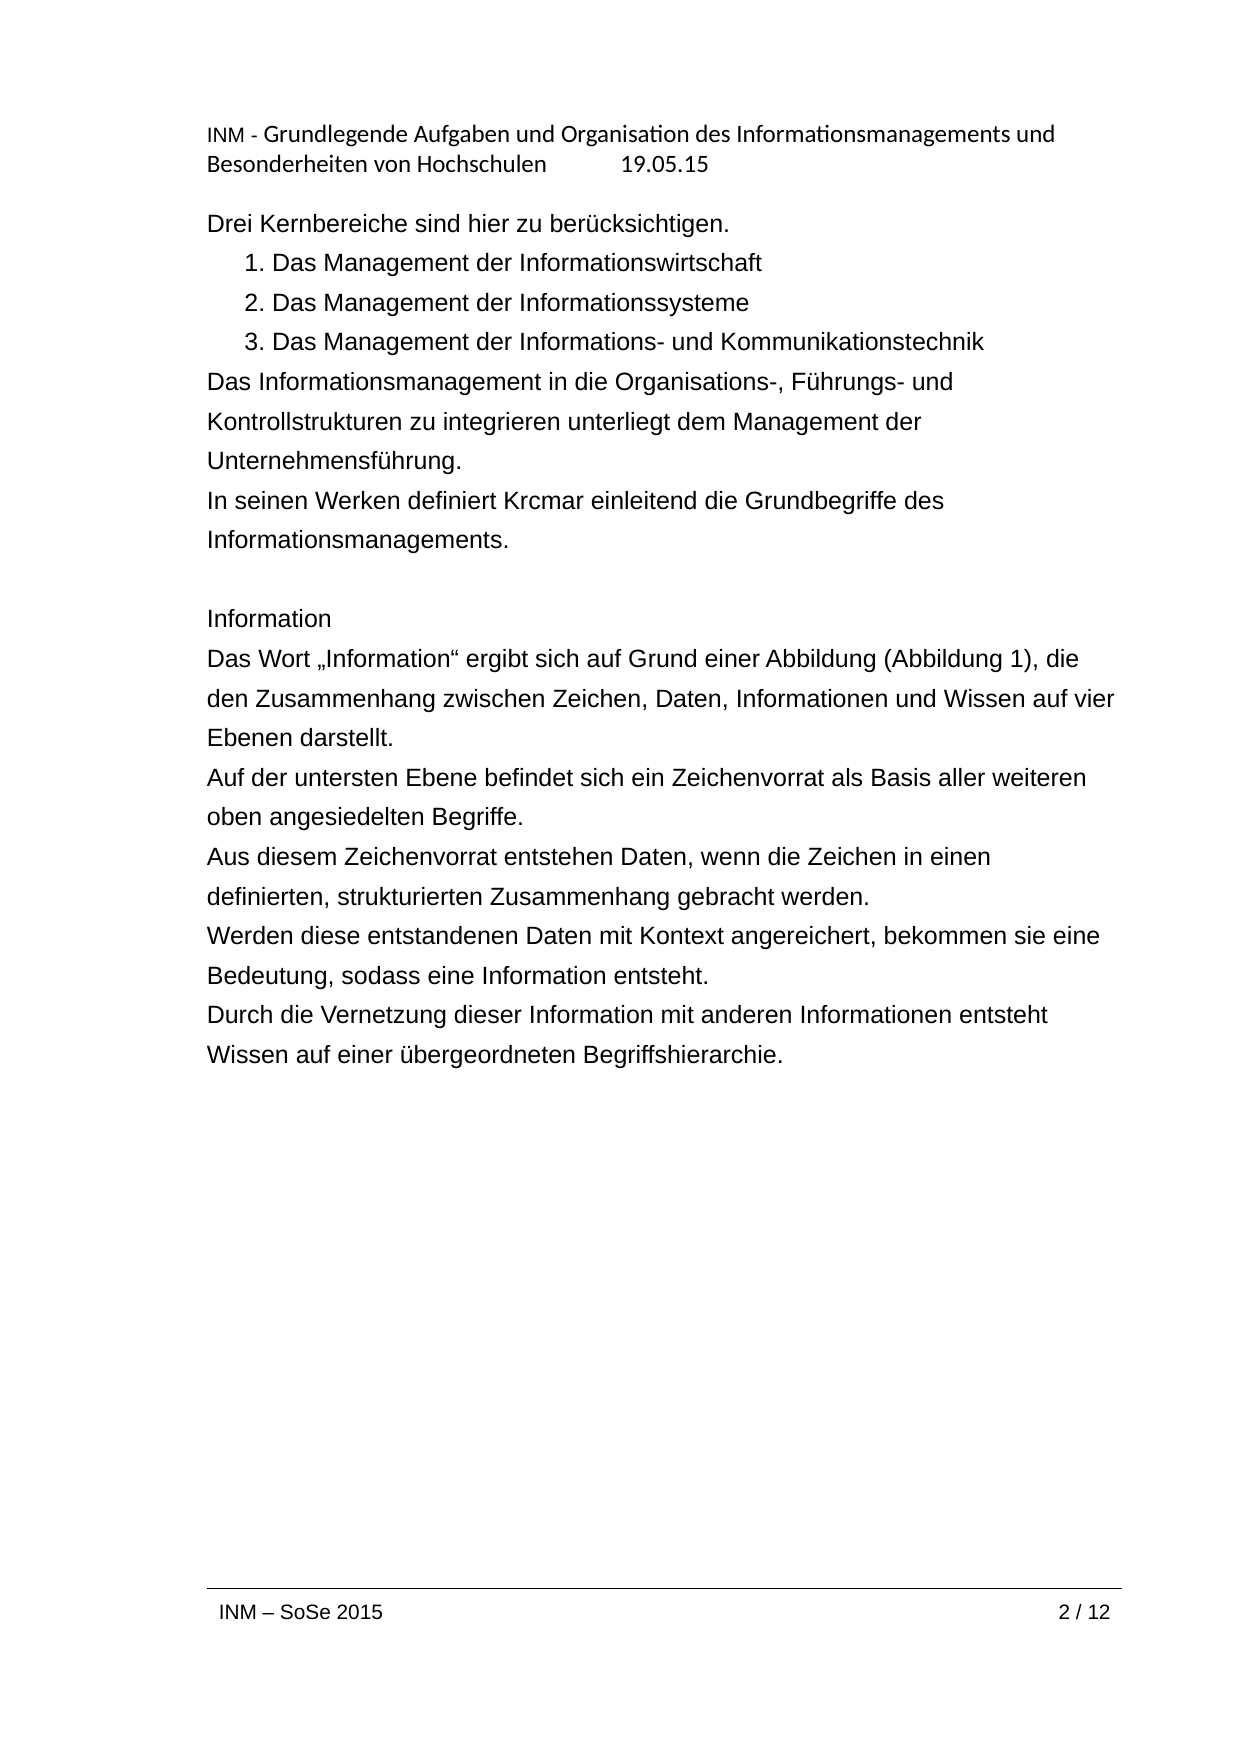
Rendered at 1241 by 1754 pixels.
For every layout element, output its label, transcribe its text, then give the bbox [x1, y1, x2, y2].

text 2. Das Management der Informationssysteme [244, 288, 1122, 317]
text Das Informationsmanagement in die Organisations-, Führungs- und Kontrollstrukturen zu integrieren unterliegt dem Management der Unternehmensführung. [207, 367, 1122, 475]
text Information [207, 604, 1122, 633]
text Auf der untersten Ebene befindet sich ein Zeichenvorrat als Basis aller weiteren oben angesiedelten Begriffe. Aus diesem Zeichenvorrat entstehen Daten, wenn die Zeichen in einen definierten, strukturierten Zusammenhang gebracht werden. Werden diese entstandenen Daten mit Kontext angereichert, bekommen sie eine Bedeutung, sodass eine Information entsteht. Durch die Vernetzung dieser Information mit anderen Informationen entsteht Wissen auf einer übergeordneten Begriffshierarchie. [207, 763, 1122, 1108]
text 3. Das Management der Informations- und Kommunikationstechnik [244, 327, 1122, 356]
text Das Wort „Information“ ergibt sich auf Grund einer Abbildung (Abbildung 1), die den Zusammenhang zwischen Zeichen, Daten, Informationen und Wissen auf vier Ebenen darstellt. [207, 644, 1122, 752]
text In seinen Werken definiert Krcmar einleitend die Grundbegriffe des Informationsmanagements. [207, 486, 1122, 554]
text Drei Kernbereiche sind hier zu berücksichtigen. [207, 209, 1122, 237]
text 1. Das Management der Informationswirtschaft [244, 248, 1122, 277]
